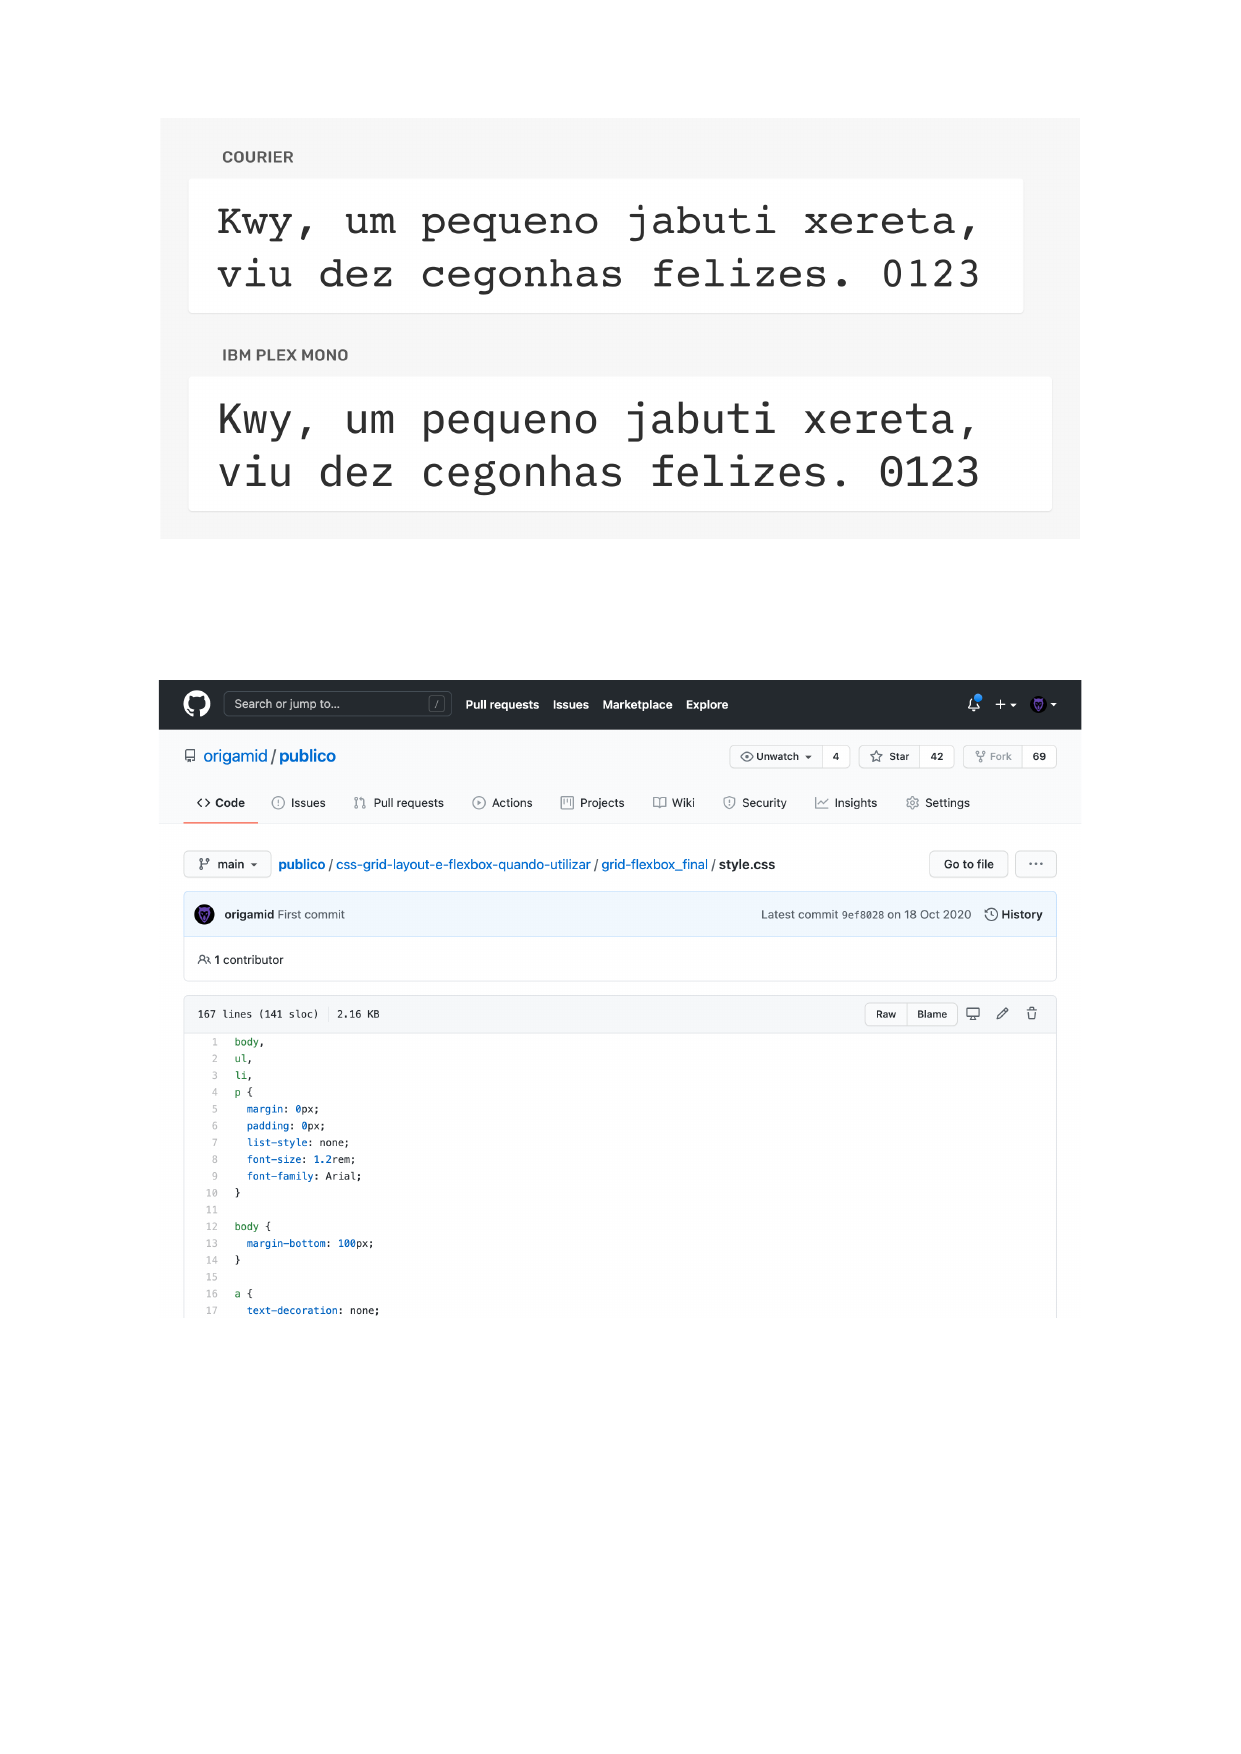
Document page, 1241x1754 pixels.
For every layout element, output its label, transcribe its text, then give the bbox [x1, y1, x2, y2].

text As tipografias cursivas (script/handwriting) tentam imitar a escrita ocidental com formas orgânicas e geralmente ligadas entre si. [118, 1535, 1122, 1611]
text Os outros elementos da interface utilizam uma tipografia sem serifa. [118, 605, 1122, 643]
text https://github.com/ [118, 1346, 1122, 1384]
picture [158, 680, 1082, 1318]
picture [160, 118, 1080, 539]
text Tipografia monoespaçada é utilizada na interface do Github para mostrar o código dos arquivos. [118, 568, 1122, 605]
text D) Cursiva [118, 1459, 1122, 1497]
